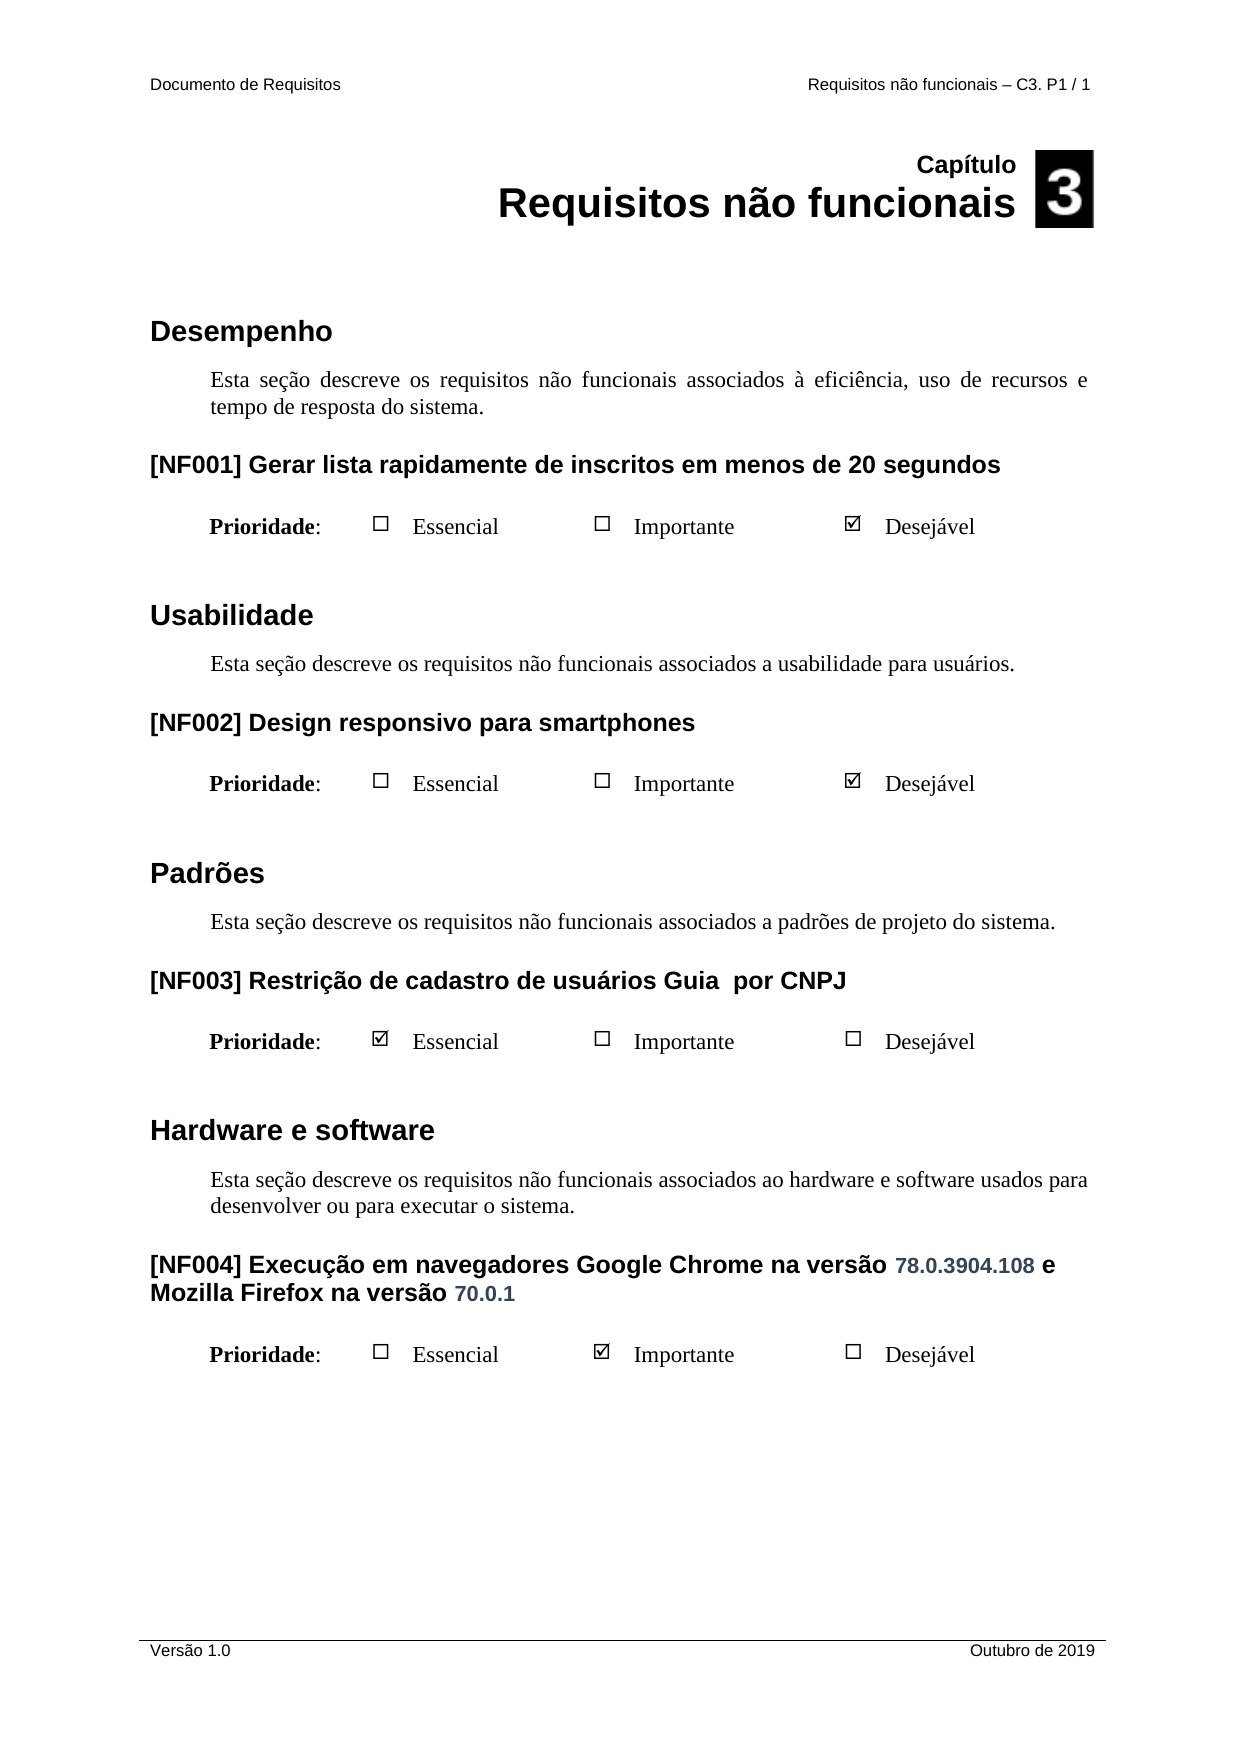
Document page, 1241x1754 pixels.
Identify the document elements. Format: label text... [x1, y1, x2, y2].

table_header  [829, 1007, 873, 1076]
table_header Importante [623, 492, 829, 561]
table_header Prioridade: [194, 492, 357, 561]
table_header  [357, 1007, 401, 1076]
text Esta seção descreve os requisitos não funcionais associados a padrões de projeto do sistema. [210, 908, 1090, 934]
table_header  [829, 492, 873, 561]
table_header  [578, 1320, 622, 1388]
text Esta seção descreve os requisitos não funcionais associados à eficiência, uso de recursos e tempo de resposta do sistema. [210, 366, 1090, 419]
text [NF004] Execução em navegadores Google Chrome na versão 78.0.3904.108 e Mozilla Firefox na versão 70.0.1 [150, 1249, 1090, 1307]
table_header Essencial [401, 1320, 578, 1388]
table_header Desejável [874, 492, 1017, 561]
subtitle Requisitos não funcionais [150, 179, 1035, 227]
table_header  [357, 1320, 401, 1388]
text Esta seção descreve os requisitos não funcionais associados ao hardware e software usados para desenvolver ou para executar o sistema. [210, 1166, 1090, 1218]
text Capítulo [150, 150, 1035, 179]
table_header Importante [623, 1320, 829, 1388]
text [NF001] Gerar lista rapidamente de inscritos em menos de 20 segundos [150, 450, 1090, 479]
table_header  [829, 1320, 873, 1388]
text Esta seção descreve os requisitos não funcionais associados a usabilidade para usuários. [210, 650, 1090, 677]
table_header Prioridade: [194, 749, 357, 818]
table_header Desejável [874, 749, 1017, 818]
table_header Importante [623, 749, 829, 818]
table_header  [578, 492, 622, 561]
subtitle Desempenho [150, 314, 1090, 348]
table_header  [578, 1007, 622, 1076]
table_header Prioridade: [194, 1007, 357, 1076]
subtitle Padrões [150, 856, 1090, 889]
table_header Importante [623, 1007, 829, 1076]
table_header  [578, 749, 622, 818]
table_header  [357, 492, 401, 561]
table_header Desejável [874, 1320, 1017, 1388]
text [NF002] Design responsivo para smartphones [150, 708, 1090, 737]
text [NF003] Restrição de cadastro de usuários Guia por CNPJ [150, 966, 1090, 994]
table_header  [357, 749, 401, 818]
subtitle Usabilidade [150, 598, 1090, 632]
table_header Essencial [401, 1007, 578, 1076]
table_header Essencial [401, 492, 578, 561]
table_header Prioridade: [194, 1320, 357, 1388]
table_header  [829, 749, 873, 818]
table_header Desejável [874, 1007, 1017, 1076]
subtitle Hardware e software [150, 1113, 1090, 1147]
table_header Essencial [401, 749, 578, 818]
